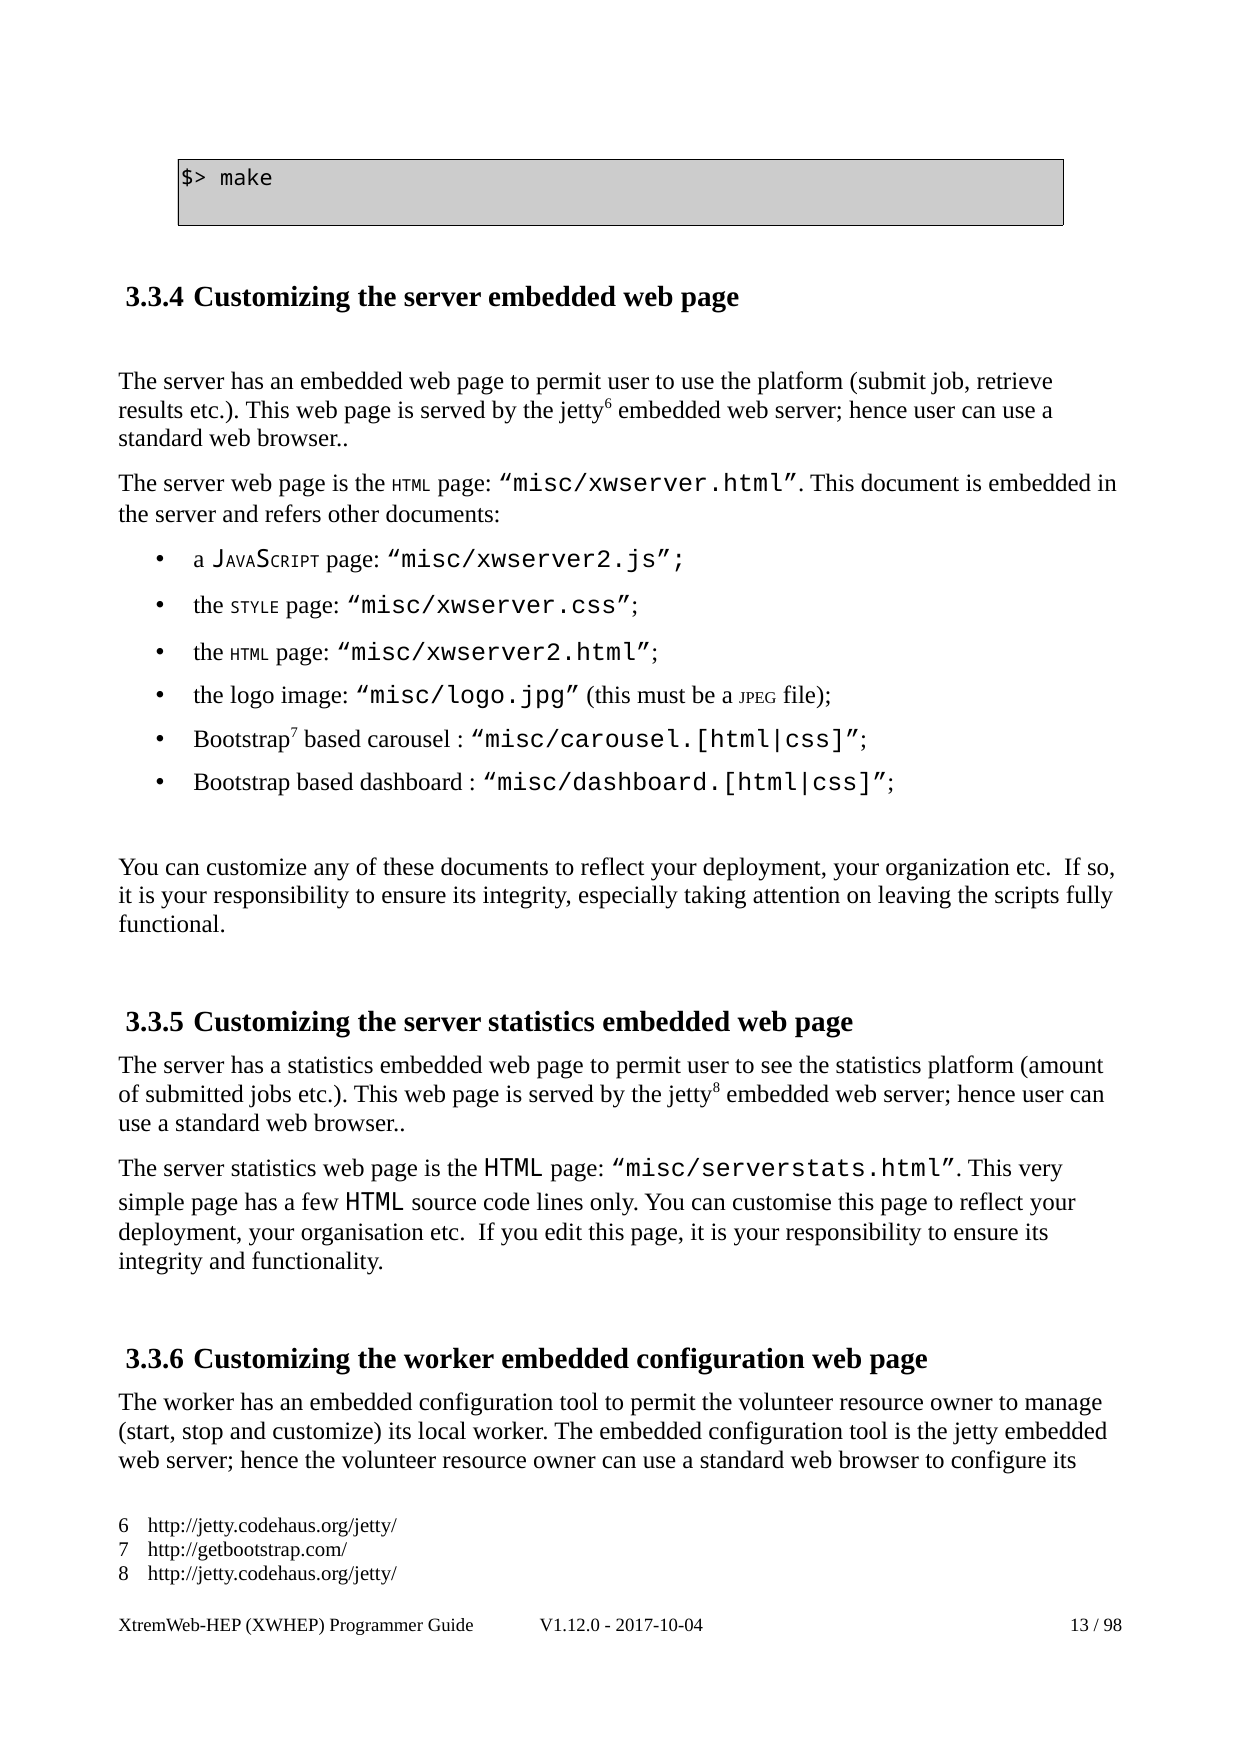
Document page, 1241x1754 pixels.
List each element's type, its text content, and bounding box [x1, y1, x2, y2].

subtitle Customizing the server embedded web page [118, 279, 1122, 312]
text $> make [179, 160, 1063, 189]
text The server has a statistics embedded web page to permit user to see the statistics platform (amount of submitted jobs etc.). This web page is served by the jetty embedded web server; hence user can use a standard web browser.. [118, 1050, 1122, 1137]
text http://jetty.codehaus.org/jetty/ [118, 1513, 1122, 1537]
list Bootstrap based carousel : “misc/carousel.[html|css]”; [156, 724, 1122, 755]
text You can customize any of these documents to reflect your deployment, your organization etc. If so, it is your responsibility to ensure its integrity, especially taking attention on leaving the scripts fully functional. [118, 852, 1122, 938]
list the html page: “misc/xwserver2.html”; [156, 634, 1122, 668]
text The server web page is the html page: “misc/xwserver.html”. This document is embedded in the server and refers other documents: [118, 465, 1122, 528]
list a JavaScript page: “misc/xwserver2.js”; [156, 540, 1122, 574]
text The server has an embedded web page to permit user to use the platform (submit job, retrieve results etc.). This web page is served by the jetty embedded web server; hence user can use a standard web browser.. [118, 366, 1122, 452]
list the logo image: “misc/logo.jpg” (this must be a jpeg file); [156, 681, 1122, 711]
subtitle Customizing the server statistics embedded web page [118, 1004, 1122, 1038]
text http://jetty.codehaus.org/jetty/ [118, 1561, 1122, 1585]
list http://getbootstrap.com/ [118, 1537, 1122, 1561]
list the style page: “misc/xwserver.css”; [156, 587, 1122, 621]
text The worker has an embedded configuration tool to permit the volunteer resource owner to manage (start, stop and customize) its local worker. The embedded configuration tool is the jetty embedded web server; hence the volunteer resource owner can use a standard web browser to configure its [118, 1387, 1122, 1473]
subtitle Customizing the worker embedded configuration web page [118, 1341, 1122, 1375]
text The server statistics web page is the HTML page: “misc/serverstats.html”. This very simple page has a few HTML source code lines only. You can customise this page to reflect your deployment, your organisation etc. If you edit this page, it is your responsibility to ensure its integrity and functionality. [118, 1149, 1122, 1275]
list Bootstrap based dashboard : “misc/dashboard.[html|css]”; [156, 767, 1122, 798]
